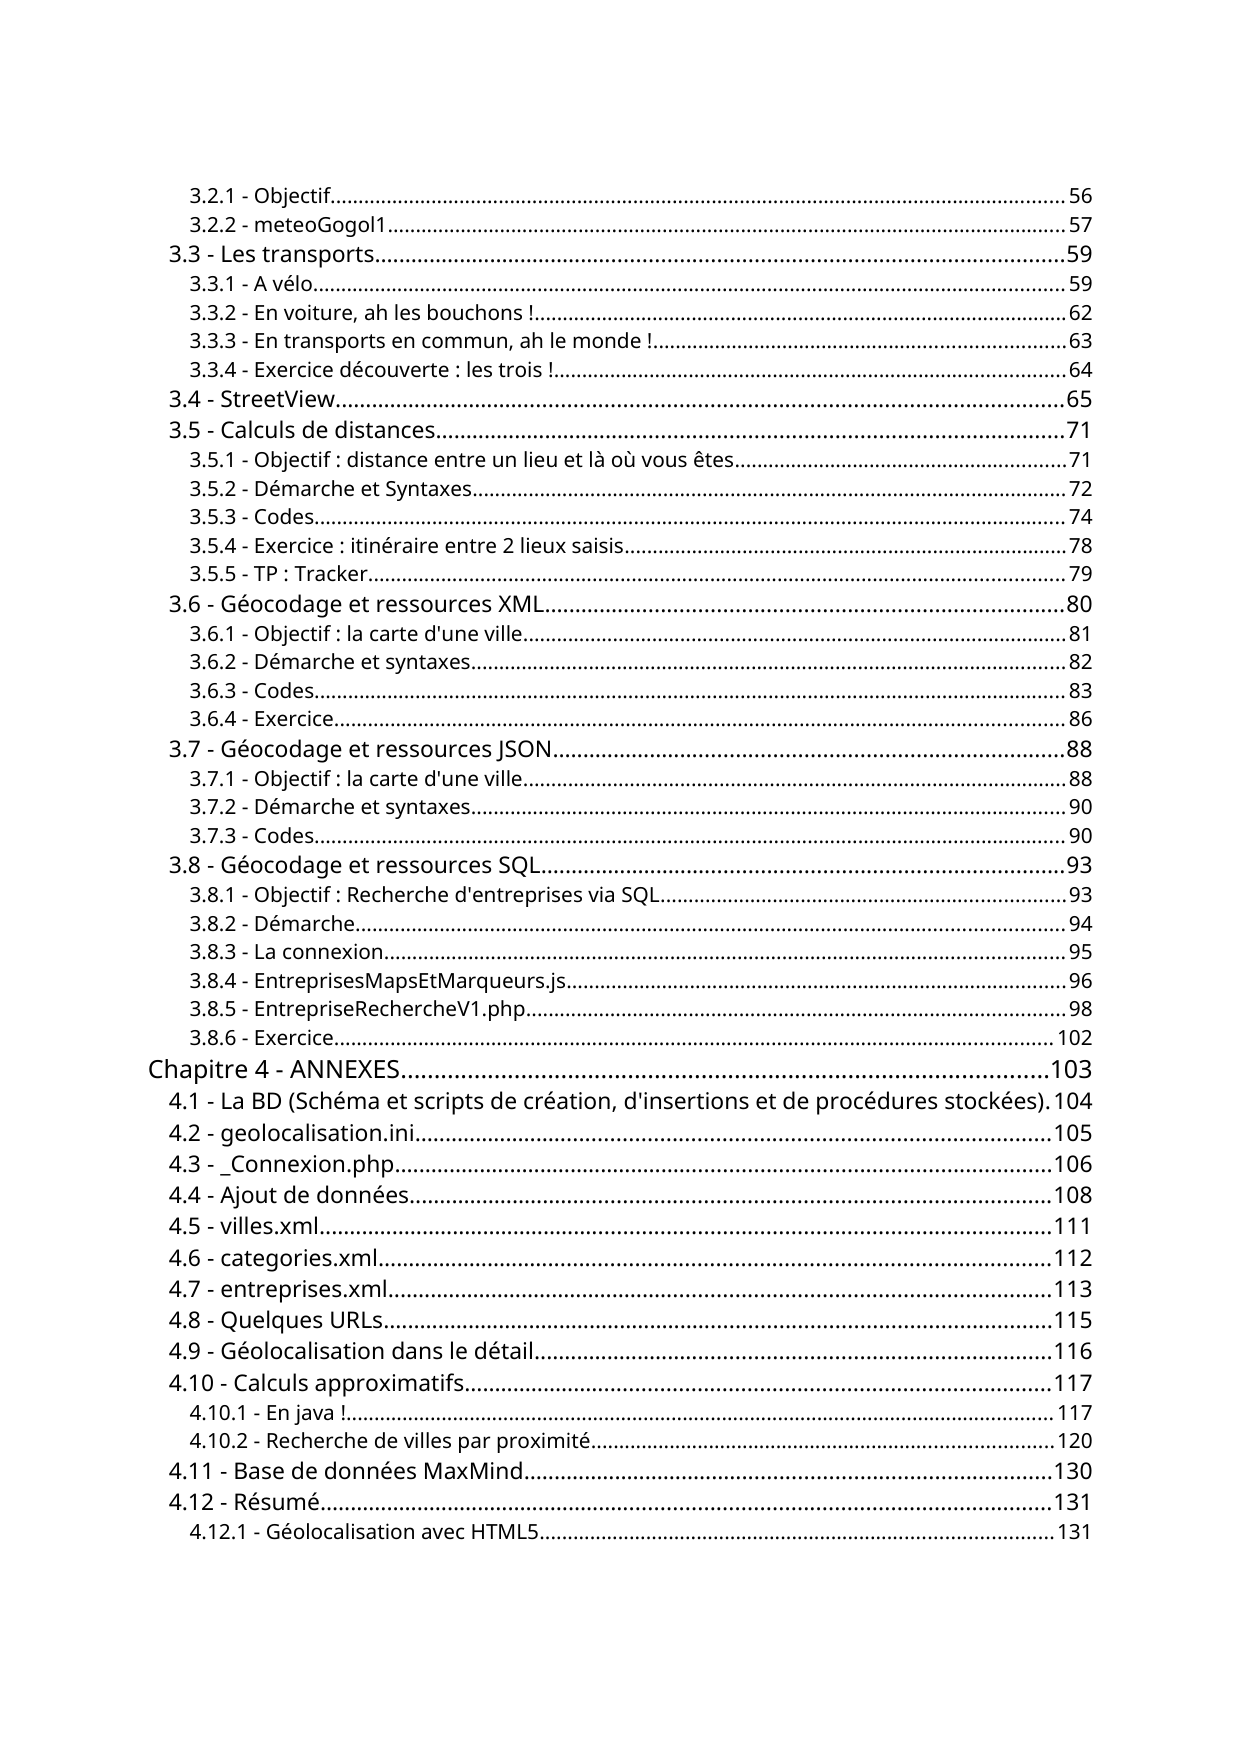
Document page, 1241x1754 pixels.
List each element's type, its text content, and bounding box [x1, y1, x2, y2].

text 4.9 - Géolocalisation dans le détail 116 [168, 1335, 1092, 1367]
text 4.12.1 - Géolocalisation avec HTML5 131 [189, 1517, 1092, 1546]
text 3.7 - Géocodage et ressources JSON 88 [168, 733, 1092, 764]
text 3.8.4 - EntreprisesMapsEtMarqueurs.js 96 [189, 966, 1092, 994]
text 3.7.2 - Démarche et syntaxes 90 [189, 792, 1092, 821]
text 4.7 - entreprises.xml 113 [168, 1273, 1092, 1304]
text 3.3.3 - En transports en commun, ah le monde ! 63 [189, 326, 1092, 355]
text 4.5 - villes.xml 111 [168, 1210, 1092, 1242]
text 3.7.1 - Objectif : la carte d'une ville 88 [189, 764, 1092, 792]
text 3.5 - Calculs de distances 71 [168, 414, 1092, 446]
text 4.11 - Base de données MaxMind 130 [168, 1455, 1092, 1486]
text 4.8 - Quelques URLs 115 [168, 1304, 1092, 1335]
text 4.10.1 - En java ! 117 [189, 1398, 1092, 1426]
text 3.8.1 - Objectif : Recherche d'entreprises via SQL 93 [189, 881, 1092, 909]
text 4.3 - _Connexion.php 106 [168, 1148, 1092, 1179]
text 3.3 - Les transports 59 [168, 238, 1092, 269]
text 3.8.6 - Exercice 102 [189, 1023, 1092, 1051]
text 3.2.1 - Objectif 56 [189, 181, 1092, 210]
text 3.3.1 - A vélo 59 [189, 269, 1092, 298]
text 3.2.2 - meteoGogol1 57 [189, 210, 1092, 238]
text 3.8.5 - EntrepriseRechercheV1.php 98 [189, 994, 1092, 1023]
text 4.4 - Ajout de données 108 [168, 1179, 1092, 1210]
text 3.5.5 - TP : Tracker 79 [189, 559, 1092, 588]
text 3.5.3 - Codes 74 [189, 502, 1092, 531]
text 3.5.1 - Objectif : distance entre un lieu et là où vous êtes 71 [189, 446, 1092, 474]
text 4.12 - Résumé 131 [168, 1486, 1092, 1517]
text 3.3.4 - Exercice découverte : les trois ! 64 [189, 355, 1092, 383]
text 4.2 - geolocalisation.ini 105 [168, 1117, 1092, 1148]
text 3.6.1 - Objectif : la carte d'une ville 81 [189, 619, 1092, 647]
text 3.8.2 - Démarche 94 [189, 909, 1092, 937]
text 3.6.2 - Démarche et syntaxes 82 [189, 647, 1092, 676]
text 3.3.2 - En voiture, ah les bouchons ! 62 [189, 298, 1092, 326]
text 3.5.2 - Démarche et Syntaxes 72 [189, 474, 1092, 502]
text 3.6.3 - Codes 83 [189, 676, 1092, 704]
text 3.5.4 - Exercice : itinéraire entre 2 lieux saisis 78 [189, 531, 1092, 559]
text Chapitre 4 - ANNEXES 103 [148, 1051, 1092, 1085]
text 3.6 - Géocodage et ressources XML 80 [168, 588, 1092, 619]
text 3.4 - StreetView 65 [168, 383, 1092, 414]
text 3.7.3 - Codes 90 [189, 821, 1092, 849]
text 4.10.2 - Recherche de villes par proximité 120 [189, 1426, 1092, 1455]
text 3.6.4 - Exercice 86 [189, 704, 1092, 733]
text 4.6 - categories.xml 112 [168, 1242, 1092, 1273]
text 4.10 - Calculs approximatifs 117 [168, 1367, 1092, 1398]
text 3.8.3 - La connexion 95 [189, 937, 1092, 966]
text 4.1 - La BD (Schéma et scripts de création, d'insertions et de procédures stockées) 104 [168, 1085, 1092, 1117]
text 3.8 - Géocodage et ressources SQL 93 [168, 849, 1092, 881]
